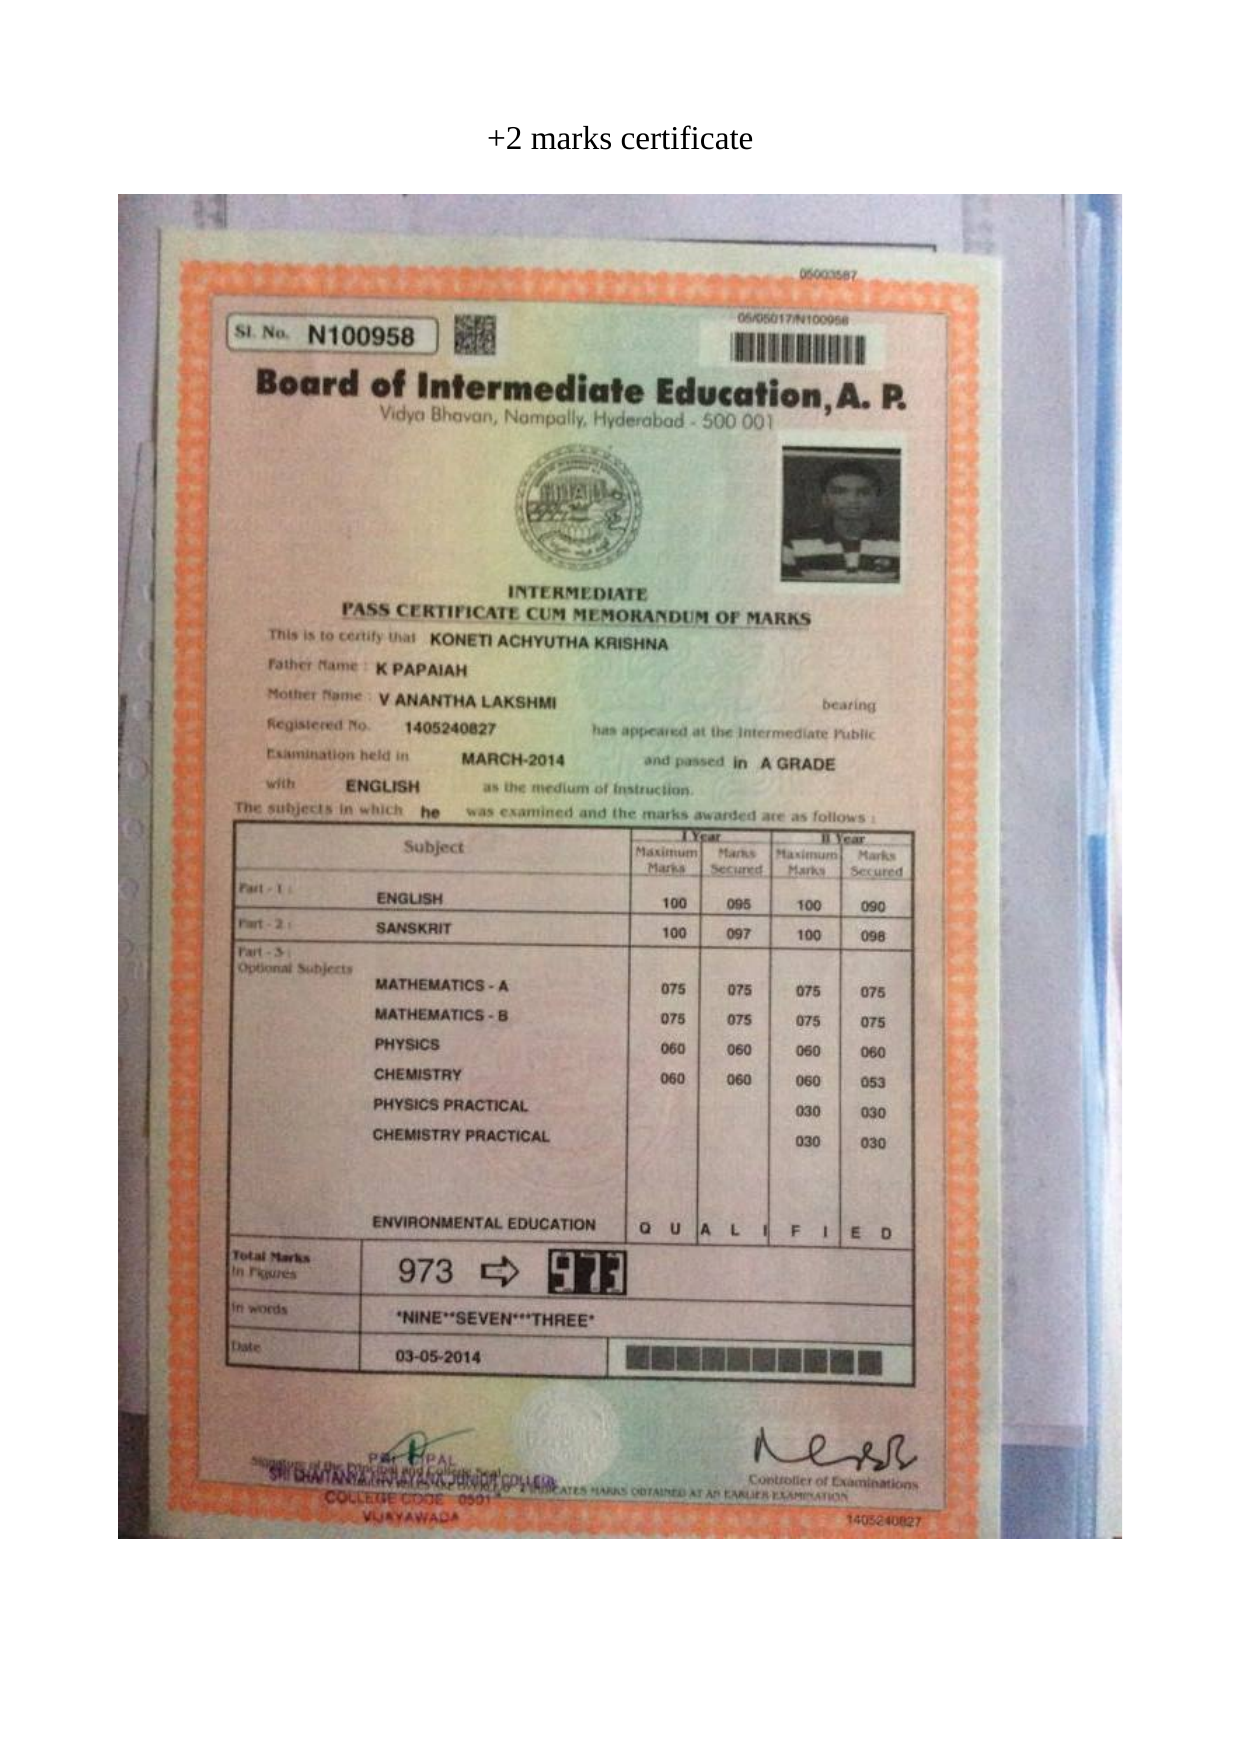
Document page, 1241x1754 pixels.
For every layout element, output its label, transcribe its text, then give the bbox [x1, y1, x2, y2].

picture [118, 194, 1123, 1539]
text +2 marks certificate [118, 118, 1122, 156]
